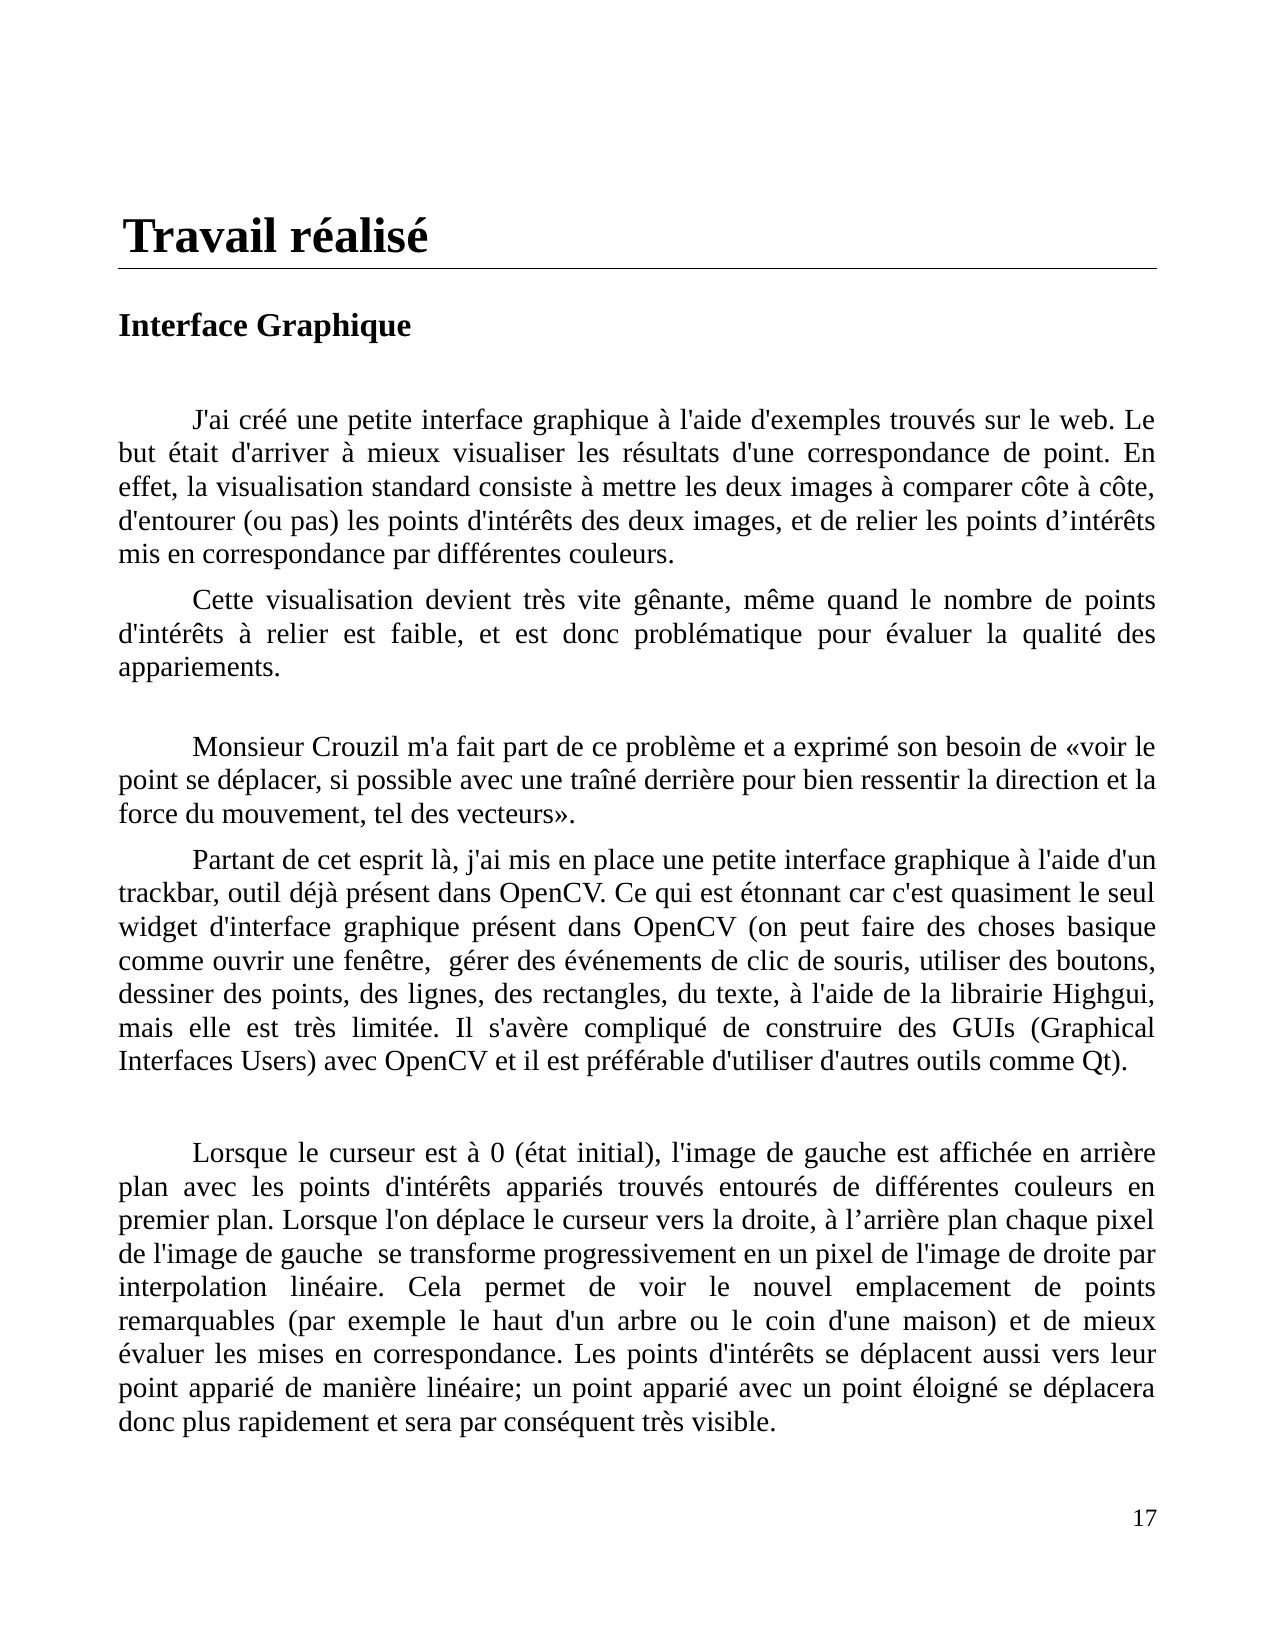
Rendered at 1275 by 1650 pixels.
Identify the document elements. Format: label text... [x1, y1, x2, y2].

text Partant de cet esprit là, j'ai mis en place une petite interface graphique à l'aide d'un trackbar, outil déjà présent dans OpenCV. Ce qui est étonnant car c'est quasiment le seul widget d'interface graphique présent dans OpenCV (on peut faire des choses basique comme ouvrir une fenêtre, gérer des événements de clic de souris, utiliser des boutons, dessiner des points, des lignes, des rectangles, du texte, à l'aide de la librairie Highgui, mais elle est très limitée. Il s'avère compliqué de construire des GUIs (Graphical Interfaces Users) avec OpenCV et il est préférable d'utiliser d'autres outils comme Qt). [118, 842, 1157, 1077]
text J'ai créé une petite interface graphique à l'aide d'exemples trouvés sur le web. Le but était d'arriver à mieux visualiser les résultats d'une correspondance de point. En effet, la visualisation standard consiste à mettre les deux images à comparer côte à côte, d'entourer (ou pas) les points d'intérêts des deux images, et de relier les points d’intérêts mis en correspondance par différentes couleurs. [118, 402, 1157, 570]
text Cette visualisation devient très vite gênante, même quand le nombre de points d'intérêts à relier est faible, et est donc problématique pour évaluer la qualité des appariements. [118, 582, 1157, 683]
text Monsieur Crouzil m'a fait part de ce problème et a exprimé son besoin de «voir le point se déplacer, si possible avec une traîné derrière pour bien ressentir la direction et la force du mouvement, tel des vecteurs». [118, 729, 1157, 829]
subtitle Travail réalisé [118, 201, 1157, 268]
subtitle Interface Graphique [118, 305, 1157, 343]
text Lorsque le curseur est à 0 (état initial), l'image de gauche est affichée en arrière plan avec les points d'intérêts appariés trouvés entourés de différentes couleurs en premier plan. Lorsque l'on déplace le curseur vers la droite, à l’arrière plan chaque pixel de l'image de gauche se transforme progressivement en un pixel de l'image de droite par interpolation linéaire. Cela permet de voir le nouvel emplacement de points remarquables (par exemple le haut d'un arbre ou le coin d'une maison) et de mieux évaluer les mises en correspondance. Les points d'intérêts se déplacent aussi vers leur point apparié de manière linéaire; un point apparié avec un point éloigné se déplacera donc plus rapidement et sera par conséquent très visible. [118, 1135, 1157, 1437]
